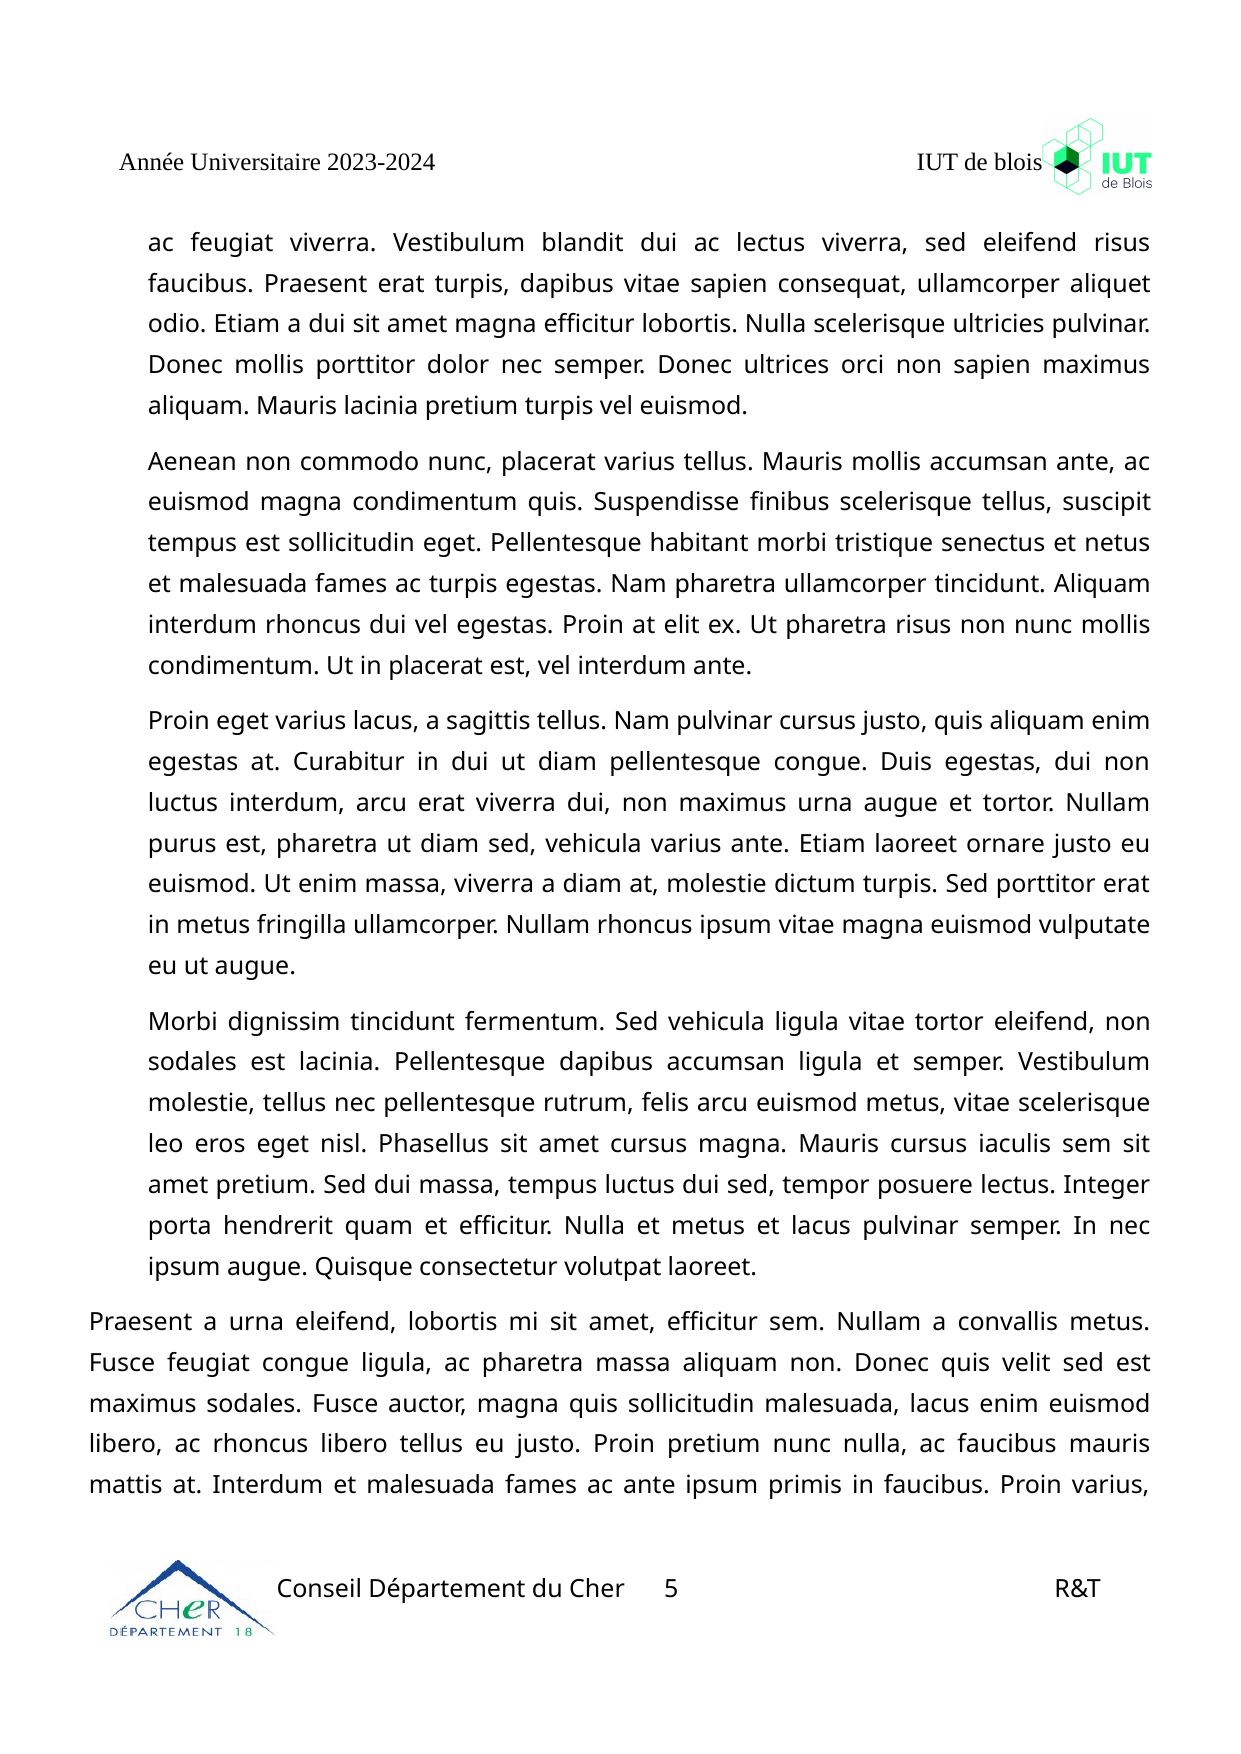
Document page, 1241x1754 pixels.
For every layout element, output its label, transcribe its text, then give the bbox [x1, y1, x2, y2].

text Morbi dignissim tincidunt fermentum. Sed vehicula ligula vitae tortor eleifend, non sodales est lacinia. Pellentesque dapibus accumsan ligula et semper. Vestibulum molestie, tellus nec pellentesque rutrum, felis arcu euismod metus, vitae scelerisque leo eros eget nisl. Phasellus sit amet cursus magna. Mauris cursus iaculis sem sit amet pretium. Sed dui massa, tempus luctus dui sed, tempor posuere lectus. Integer porta hendrerit quam et efficitur. Nulla et metus et lacus pulvinar semper. In nec ipsum augue. Quisque consectetur volutpat laoreet. [148, 1003, 1152, 1282]
text ac feugiat viverra. Vestibulum blandit dui ac lectus viverra, sed eleifend risus faucibus. Praesent erat turpis, dapibus vitae sapien consequat, ullamcorper aliquet odio. Etiam a dui sit amet magna efficitur lobortis. Nulla scelerisque ultricies pulvinar. Donec mollis porttitor dolor nec semper. Donec ultrices orci non sapien maximus aliquam. Mauris lacinia pretium turpis vel euismod. [148, 224, 1152, 422]
picture [110, 1560, 277, 1636]
text Praesent a urna eleifend, lobortis mi sit amet, efficitur sem. Nullam a convallis metus. Fusce feugiat congue ligula, ac pharetra massa aliquam non. Donec quis velit sed est maximus sodales. Fusce auctor, magna quis sollicitudin malesuada, lacus enim euismod libero, ac rhoncus libero tellus eu justo. Proin pretium nunc nulla, ac faucibus mauris mattis at. Interdum et malesuada fames ac ante ipsum primis in faucibus. Proin varius, [88, 1304, 1152, 1501]
picture [1042, 118, 1152, 195]
text Aenean non commodo nunc, placerat varius tellus. Mauris mollis accumsan ante, ac euismod magna condimentum quis. Suspendisse finibus scelerisque tellus, suscipit tempus est sollicitudin eget. Pellentesque habitant morbi tristique senectus et netus et malesuada fames ac turpis egestas. Nam pharetra ullamcorper tincidunt. Aliquam interdum rhoncus dui vel egestas. Proin at elit ex. Ut pharetra risus non nunc mollis condimentum. Ut in placerat est, vel interdum ante. [148, 443, 1152, 681]
text Proin eget varius lacus, a sagittis tellus. Nam pulvinar cursus justo, quis aliquam enim egestas at. Curabitur in dui ut diam pellentesque congue. Duis egestas, dui non luctus interdum, arcu erat viverra dui, non maximus urna augue et tortor. Nullam purus est, pharetra ut diam sed, vehicula varius ante. Etiam laoreet ornare justo eu euismod. Ut enim massa, viverra a diam at, molestie dictum turpis. Sed porttitor erat in metus fringilla ullamcorper. Nullam rhoncus ipsum vitae magna euismod vulputate eu ut augue. [148, 703, 1152, 982]
